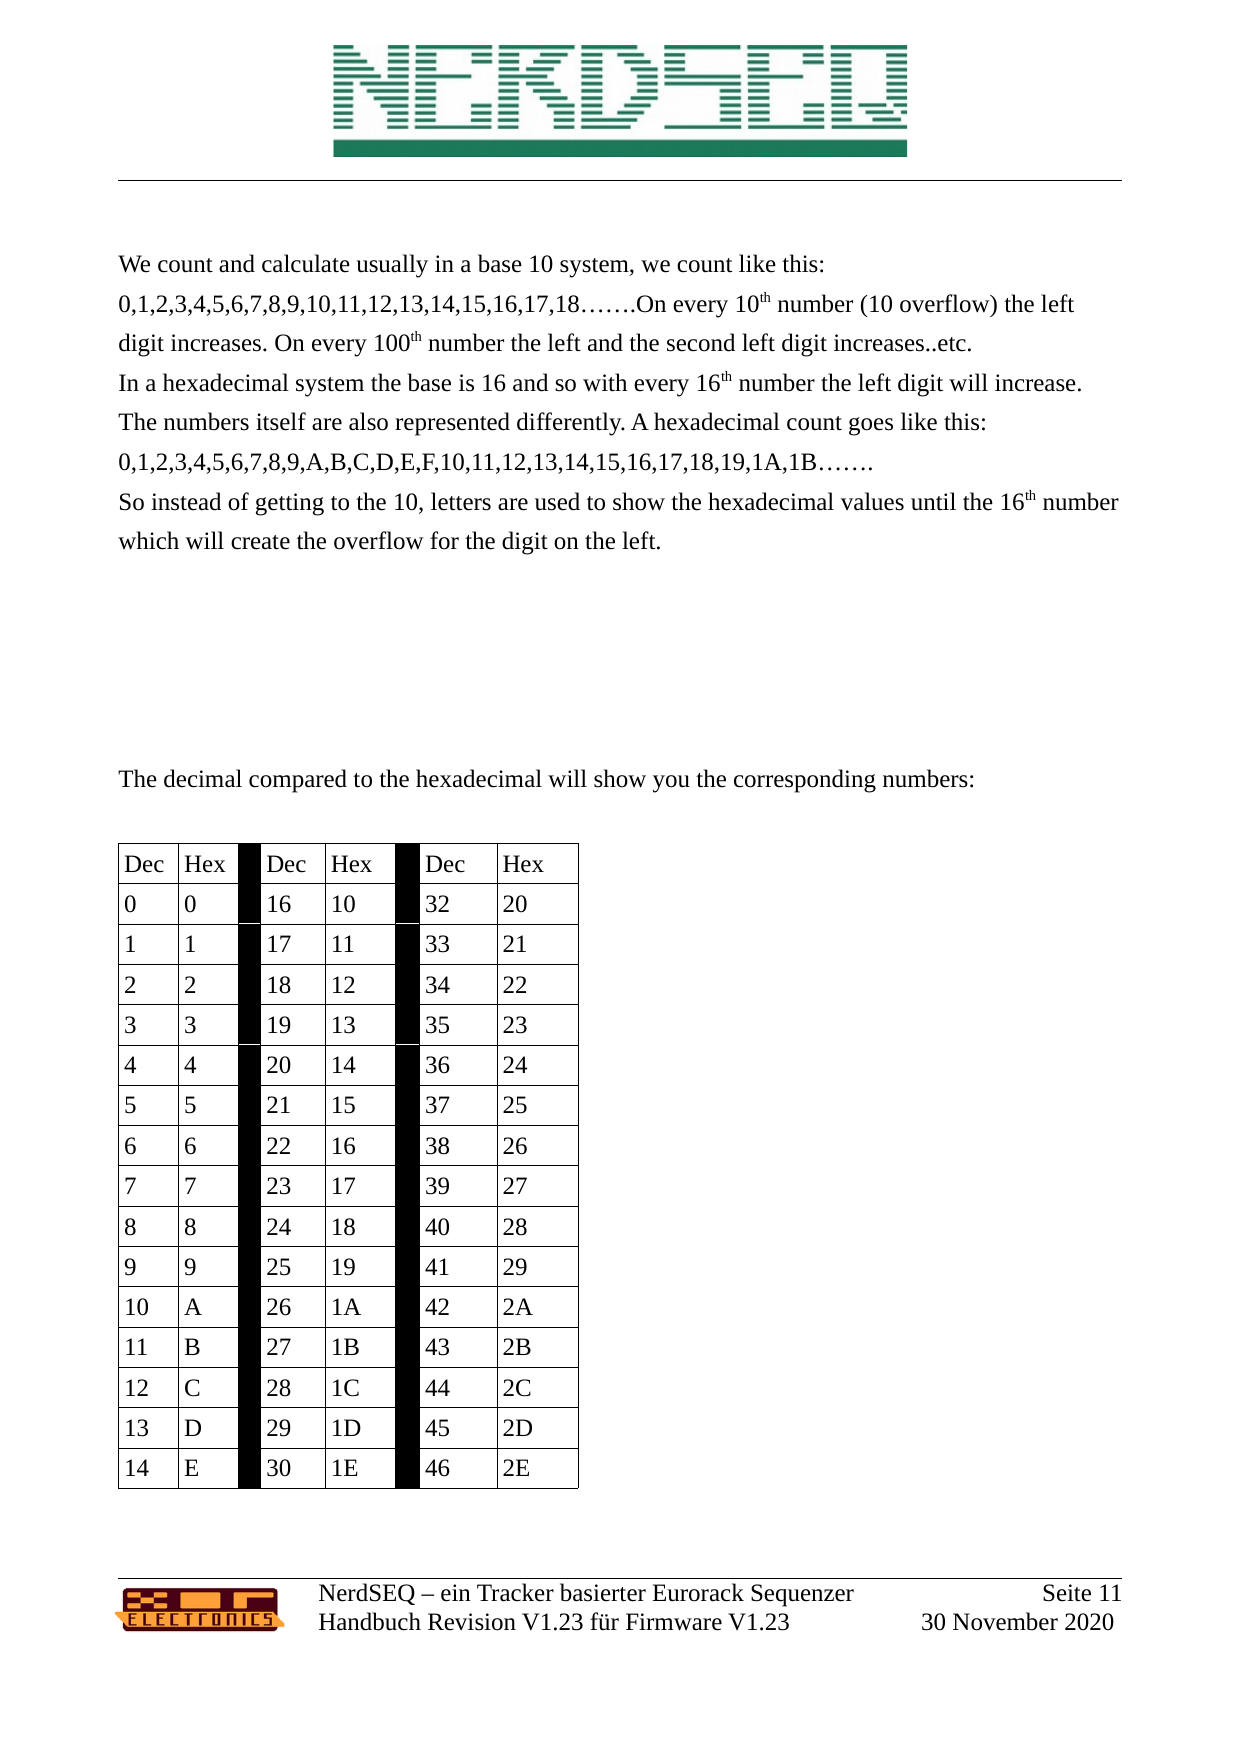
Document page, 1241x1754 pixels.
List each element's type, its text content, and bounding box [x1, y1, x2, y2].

table_cell 7 [119, 1166, 178, 1206]
table_cell [239, 925, 260, 964]
table_cell [396, 884, 419, 923]
table_cell 2B [498, 1328, 578, 1367]
table_cell 8 [119, 1207, 178, 1246]
table_cell 1E [326, 1449, 395, 1488]
table_cell 39 [420, 1166, 497, 1206]
table_cell 21 [498, 925, 578, 964]
table_cell [239, 1368, 260, 1407]
picture [115, 1584, 285, 1634]
table_cell 2A [498, 1287, 578, 1327]
table_cell [239, 965, 260, 1004]
table_cell 35 [420, 1005, 497, 1044]
table_cell 29 [261, 1408, 325, 1448]
table_cell 2 [179, 965, 238, 1004]
text 0,1,2,3,4,5,6,7,8,9,A,B,C,D,E,F,10,11,12,13,14,15,16,17,18,19,1A,1B……. [118, 447, 1122, 476]
table_cell [239, 1207, 260, 1246]
table_cell D [179, 1408, 238, 1448]
table_cell [239, 1046, 260, 1085]
table_cell 16 [326, 1126, 395, 1165]
table_cell 0 [119, 884, 178, 923]
table_cell 43 [420, 1328, 497, 1367]
table_cell 24 [498, 1046, 578, 1085]
table_cell 16 [261, 884, 325, 923]
table_cell 1D [326, 1408, 395, 1448]
table_cell 24 [261, 1207, 325, 1246]
table_cell 26 [498, 1126, 578, 1165]
table_cell 20 [261, 1046, 325, 1085]
table_cell 1C [326, 1368, 395, 1407]
table_header Hex [179, 844, 238, 883]
table_cell 14 [119, 1449, 178, 1488]
table_cell C [179, 1368, 238, 1407]
table_cell [239, 1408, 260, 1448]
table_cell 45 [420, 1408, 497, 1448]
table_cell 0 [179, 884, 238, 923]
table_cell [396, 1449, 419, 1488]
table_cell 3 [119, 1005, 178, 1044]
table_cell [239, 1328, 260, 1367]
table_cell 8 [179, 1207, 238, 1246]
table_cell [396, 1328, 419, 1367]
table_cell 42 [420, 1287, 497, 1327]
table_cell 32 [420, 884, 497, 923]
table_cell 14 [326, 1046, 395, 1085]
table_cell [239, 1005, 260, 1044]
table_cell [396, 925, 419, 964]
table_cell 36 [420, 1046, 497, 1085]
table_cell 4 [179, 1046, 238, 1085]
table_cell 28 [498, 1207, 578, 1246]
table_cell [239, 1166, 260, 1206]
table_cell [396, 1247, 419, 1286]
table_cell 18 [326, 1207, 395, 1246]
table_cell 5 [179, 1086, 238, 1125]
table_cell [396, 1005, 419, 1044]
table_cell 19 [261, 1005, 325, 1044]
table_cell 5 [119, 1086, 178, 1125]
table_cell [396, 1166, 419, 1206]
table_cell 25 [261, 1247, 325, 1286]
table_cell 26 [261, 1287, 325, 1327]
table_cell [239, 1287, 260, 1327]
table_cell A [179, 1287, 238, 1327]
table_header Hex [498, 844, 578, 883]
table_cell 6 [179, 1126, 238, 1165]
table_header Dec [420, 844, 497, 883]
table_cell 3 [179, 1005, 238, 1044]
table_cell 21 [261, 1086, 325, 1125]
table_cell [396, 1046, 419, 1085]
table_cell 2C [498, 1368, 578, 1407]
table_cell 6 [119, 1126, 178, 1165]
table_cell 9 [119, 1247, 178, 1286]
table_header Dec [119, 844, 178, 883]
table_cell 19 [326, 1247, 395, 1286]
table_cell 25 [498, 1086, 578, 1125]
table_cell 13 [119, 1408, 178, 1448]
table_cell 27 [498, 1166, 578, 1206]
table_cell 1A [326, 1287, 395, 1327]
table_cell 13 [326, 1005, 395, 1044]
table_cell [239, 1247, 260, 1286]
table_cell 28 [261, 1368, 325, 1407]
text So instead of getting to the 10, letters are used to show the hexadecimal values until the 16th number which will create the overflow for the digit on the left. [118, 487, 1122, 555]
table_cell 23 [261, 1166, 325, 1206]
table_cell 17 [326, 1166, 395, 1206]
table_header [239, 844, 260, 883]
table_cell 38 [420, 1126, 497, 1165]
table_cell 20 [498, 884, 578, 923]
table_cell 17 [261, 925, 325, 964]
table_cell 2E [498, 1449, 578, 1488]
table_cell 40 [420, 1207, 497, 1246]
table_cell 10 [326, 884, 395, 923]
table_cell [396, 1408, 419, 1448]
table_cell 22 [261, 1126, 325, 1165]
table_cell [239, 1449, 260, 1488]
table_cell 10 [119, 1287, 178, 1327]
table_cell 15 [326, 1086, 395, 1125]
table_cell 33 [420, 925, 497, 964]
table_cell 11 [326, 925, 395, 964]
table_cell B [179, 1328, 238, 1367]
table_header Hex [326, 844, 395, 883]
table_cell E [179, 1449, 238, 1488]
table_cell [396, 965, 419, 1004]
table_cell 41 [420, 1247, 497, 1286]
table_cell 2D [498, 1408, 578, 1448]
text The decimal compared to the hexadecimal will show you the corresponding numbers: [118, 764, 1122, 792]
table_cell 2 [119, 965, 178, 1004]
table_header [396, 844, 419, 883]
table_cell [239, 1086, 260, 1125]
text In a hexadecimal system the base is 16 and so with every 16th number the left digit will increase. The numbers itself are also represented differently. A hexadecimal count goes like this: [118, 368, 1122, 436]
table_cell 1 [179, 925, 238, 964]
table_cell 29 [498, 1247, 578, 1286]
table_cell 9 [179, 1247, 238, 1286]
table_cell 4 [119, 1046, 178, 1085]
table_cell 37 [420, 1086, 497, 1125]
table_cell 12 [326, 965, 395, 1004]
table_header Dec [261, 844, 325, 883]
table_cell [396, 1126, 419, 1165]
table_cell [239, 1126, 260, 1165]
table_cell 1 [119, 925, 178, 964]
table_cell [396, 1086, 419, 1125]
table_cell [396, 1207, 419, 1246]
table_cell 11 [119, 1328, 178, 1367]
table_cell 12 [119, 1368, 178, 1407]
table_cell 44 [420, 1368, 497, 1407]
table_cell 34 [420, 965, 497, 1004]
table_cell 23 [498, 1005, 578, 1044]
table_cell 30 [261, 1449, 325, 1488]
table_cell [396, 1287, 419, 1327]
table_cell 46 [420, 1449, 497, 1488]
table_cell 1B [326, 1328, 395, 1367]
table_cell 7 [179, 1166, 238, 1206]
table_cell [396, 1368, 419, 1407]
table_cell 22 [498, 965, 578, 1004]
table_cell 27 [261, 1328, 325, 1367]
table_cell 18 [261, 965, 325, 1004]
picture [333, 45, 908, 157]
table_cell [239, 884, 260, 923]
text We count and calculate usually in a base 10 system, we count like this: 0,1,2,3,4,5,6,7,8,9,10,11,12,13,14,15,16,17,18…….On every 10th number (10 overflow) the left digit increases. On every 100th number the left and the second left digit increases..etc. [118, 249, 1122, 357]
